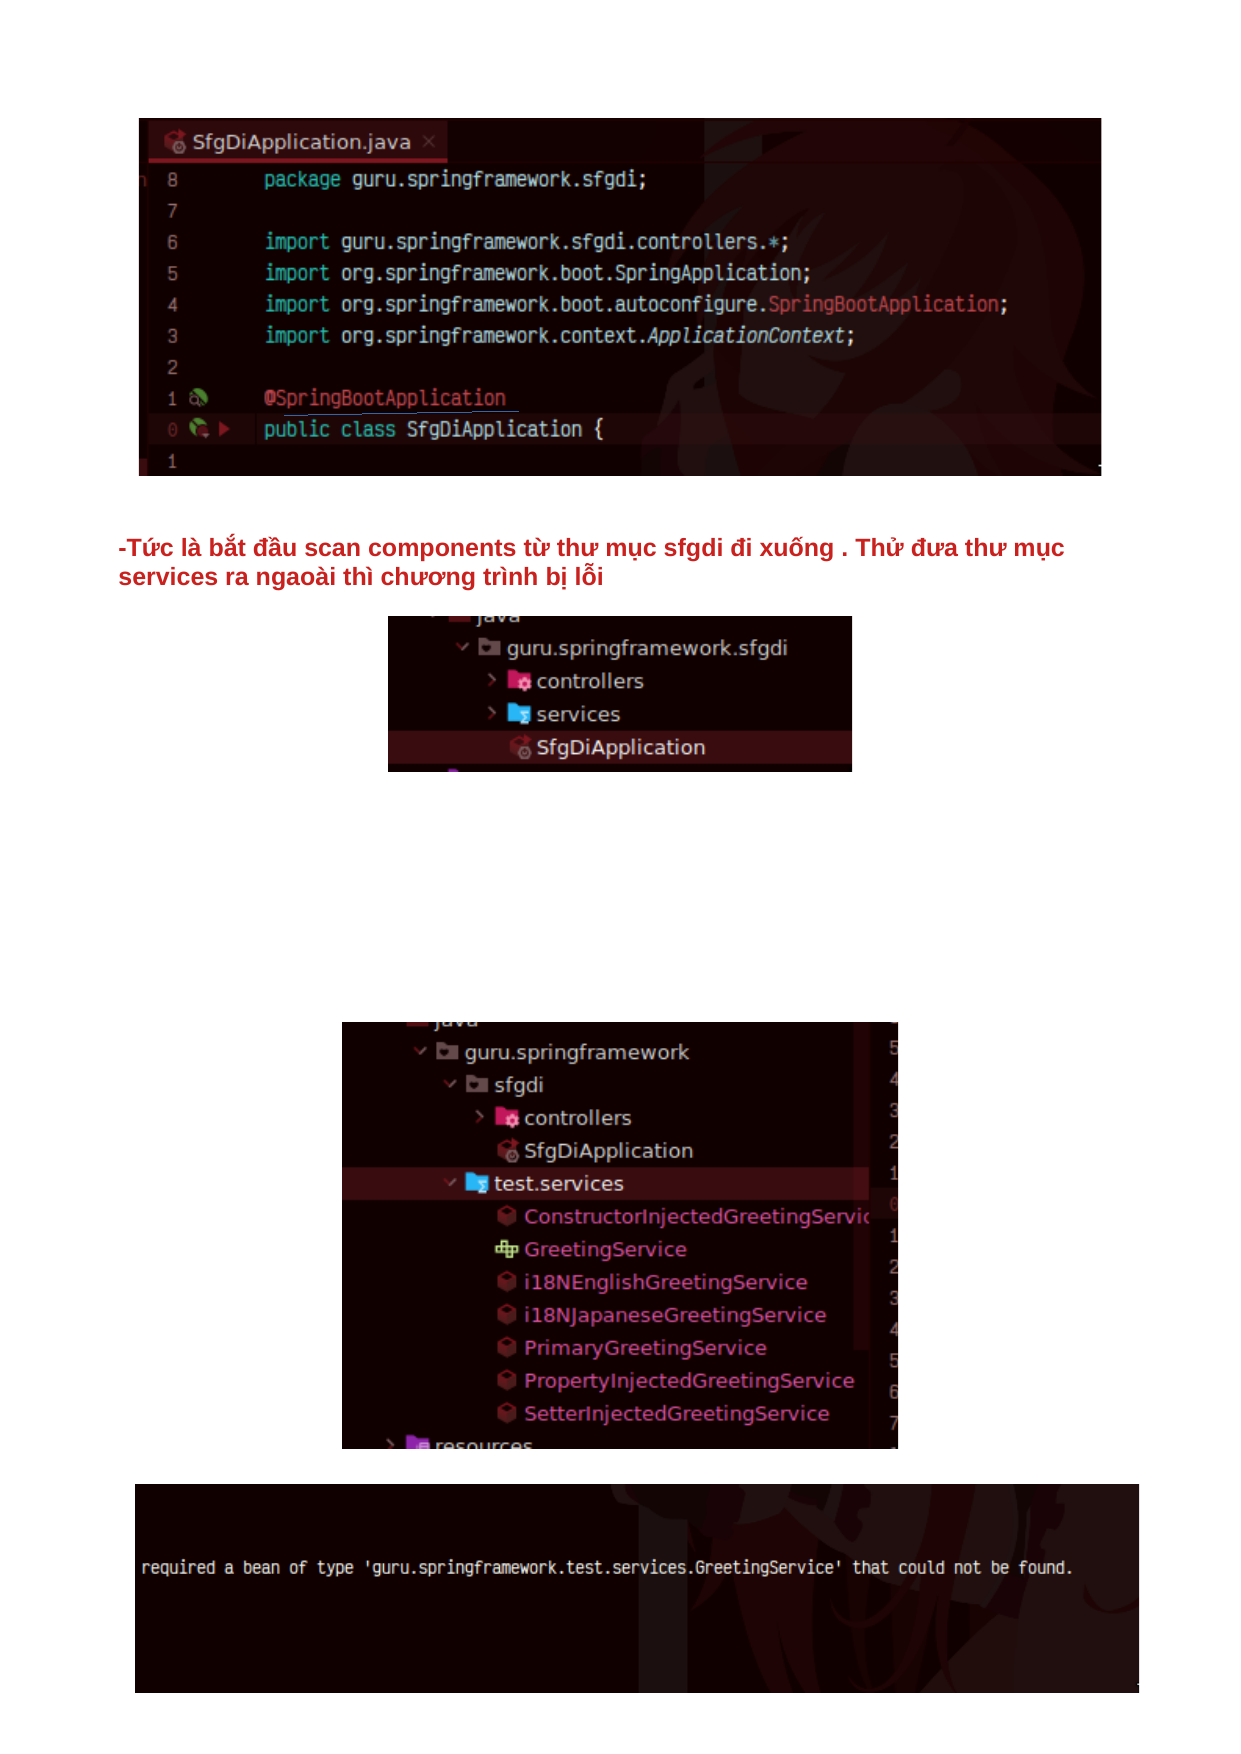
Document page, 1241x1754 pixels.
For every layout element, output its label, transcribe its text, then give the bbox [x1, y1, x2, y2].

text -Tức là bắt đầu scan components từ thư mục sfgdi đi xuống . Thử đưa thư mục services ra ngaoài thì chương trình bị lỗi [118, 533, 1122, 591]
picture [342, 1022, 899, 1449]
picture [135, 1484, 1140, 1693]
picture [138, 118, 1102, 476]
picture [388, 616, 853, 772]
